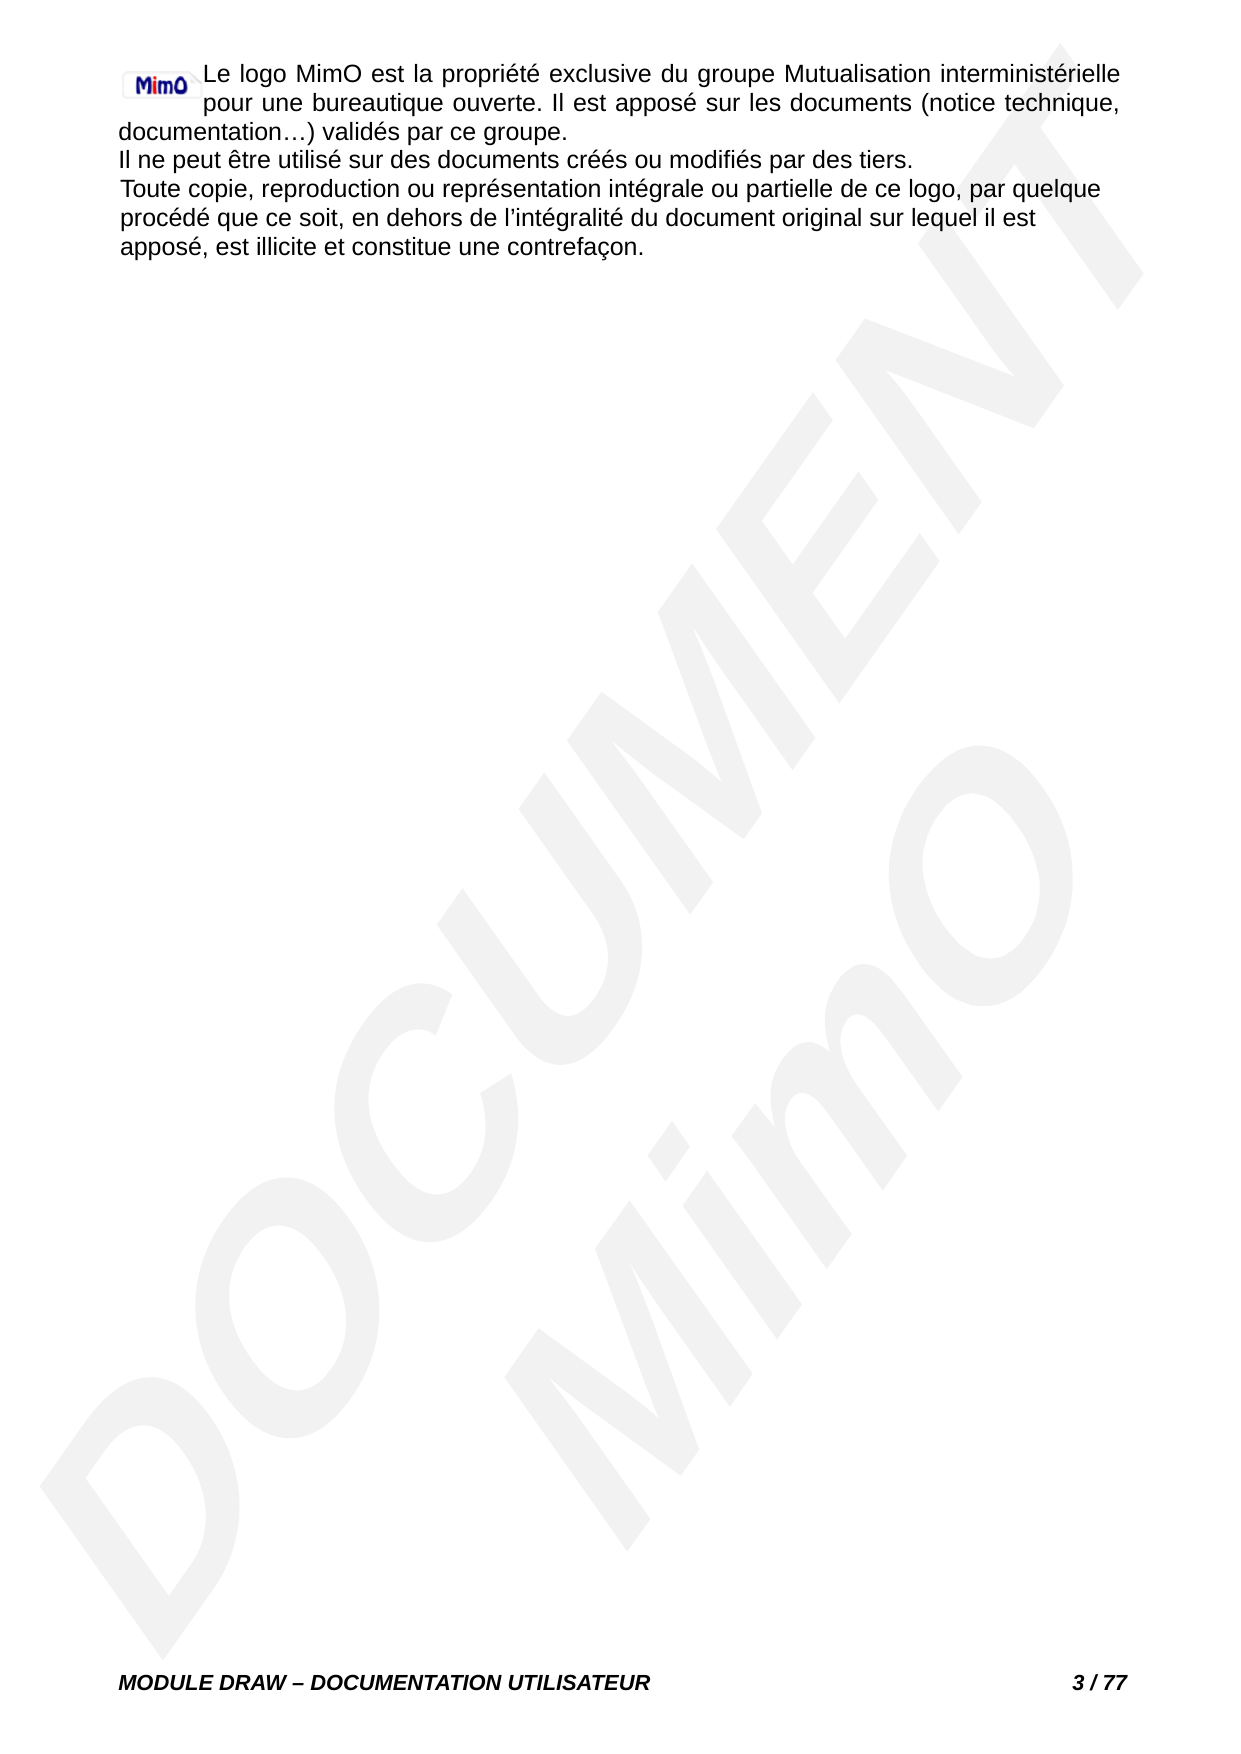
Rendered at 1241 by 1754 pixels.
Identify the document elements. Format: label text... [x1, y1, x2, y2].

text Le logo MimO est la propriété exclusive du groupe Mutualisation interministérielle pour une bureautique ouverte. Il est apposé sur les documents (notice technique, documentation…) validés par ce groupe. [118, 59, 1122, 145]
text Toute copie, reproduction ou représentation intégrale ou partielle de ce logo, par quelque procédé que ce soit, en dehors de l’intégralité du document original sur lequel il est apposé, est illicite et constitue une contrefaçon. [120, 174, 1122, 260]
text Il ne peut être utilisé sur des documents créés ou modifiés par des tiers. [118, 145, 1122, 174]
picture [122, 71, 203, 99]
